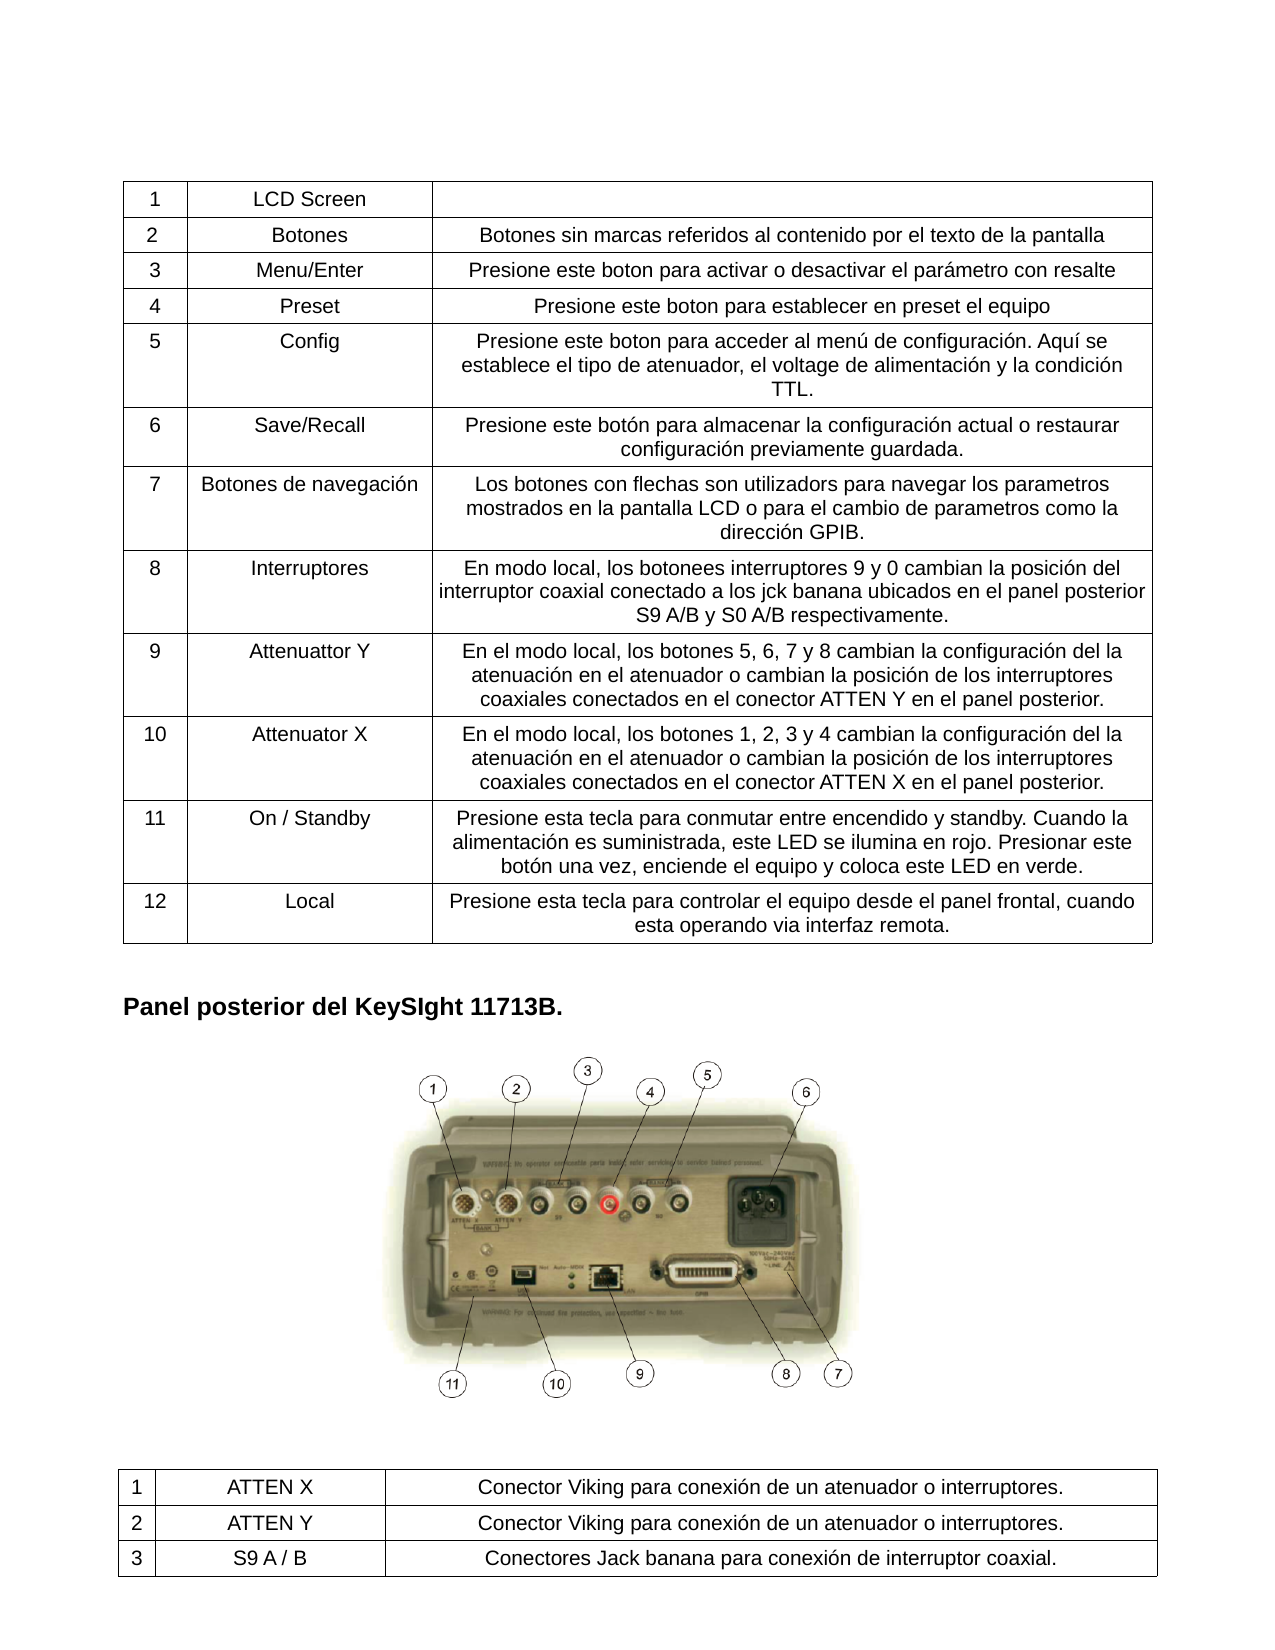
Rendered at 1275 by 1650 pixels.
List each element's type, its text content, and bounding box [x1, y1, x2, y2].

table_header 1 [124, 182, 187, 217]
table_cell Botones de navegación [188, 467, 432, 549]
table_cell Config [188, 324, 432, 407]
table_cell Attenuattor Y [188, 634, 432, 716]
table_cell On / Standby [188, 801, 432, 883]
table_cell 11 [124, 801, 187, 883]
table_cell Botones [188, 218, 432, 252]
table_header LCD Screen [188, 182, 432, 217]
table_cell 12 [124, 884, 187, 943]
table_cell 9 [124, 634, 187, 716]
table_cell 3 [119, 1541, 155, 1576]
table_cell Local [188, 884, 432, 943]
table_cell Presione este botón para almacenar la configuración actual o restaurar configuración previamente guardada. [433, 408, 1152, 466]
table_cell En el modo local, los botones 1, 2, 3 y 4 cambian la configuración del la atenuación en el atenuador o cambian la posición de los interruptores coaxiales conectados en el conector ATTEN X en el panel posterior. [433, 717, 1152, 800]
table_header 1 [119, 1470, 155, 1504]
table_cell Menu/Enter [188, 253, 432, 288]
table_cell Save/Recall [188, 408, 432, 466]
table_cell 2 [119, 1506, 155, 1540]
table_cell Presione este boton para activar o desactivar el parámetro con resalte [433, 253, 1152, 288]
table_cell Los botones con flechas son utilizadors para navegar los parametros mostrados en la pantalla LCD o para el cambio de parametros como la dirección GPIB. [433, 467, 1152, 549]
table_cell Botones sin marcas referidos al contenido por el texto de la pantalla [433, 218, 1152, 252]
table_cell ATTEN Y [156, 1506, 385, 1540]
table_cell 3 [124, 253, 187, 288]
table_header [433, 182, 1152, 217]
table_cell En el modo local, los botones 5, 6, 7 y 8 cambian la configuración del la atenuación en el atenuador o cambian la posición de los interruptores coaxiales conectados en el conector ATTEN Y en el panel posterior. [433, 634, 1152, 716]
table_cell En modo local, los botonees interruptores 9 y 0 cambian la posición del interruptor coaxial conectado a los jck banana ubicados en el panel posterior S9 A/B y S0 A/B respectivamente. [433, 551, 1152, 633]
table_cell Conector Viking para conexión de un atenuador o interruptores. [386, 1506, 1157, 1540]
table_header ATTEN X [156, 1470, 385, 1504]
table_cell Interruptores [188, 551, 432, 633]
table_cell 6 [124, 408, 187, 466]
table_cell Presione este boton para acceder al menú de configuración. Aquí se establece el tipo de atenuador, el voltage de alimentación y la condición TTL. [433, 324, 1152, 407]
table_cell 7 [124, 467, 187, 549]
table_cell Presione esta tecla para conmutar entre encendido y standby. Cuando la alimentación es suministrada, este LED se ilumina en rojo. Presionar este botón una vez, enciende el equipo y coloca este LED en verde. [433, 801, 1152, 883]
table_cell 5 [124, 324, 187, 407]
table_cell Preset [188, 289, 432, 323]
table_cell Attenuator X [188, 717, 432, 800]
table_header Conector Viking para conexión de un atenuador o interruptores. [386, 1470, 1157, 1504]
table_cell 4 [124, 289, 187, 323]
table_cell Presione este boton para establecer en preset el equipo [433, 289, 1152, 323]
table_cell 2 [124, 218, 187, 252]
subtitle Panel posterior del KeySIght 11713B. [123, 992, 1152, 1021]
table_cell Presione esta tecla para controlar el equipo desde el panel frontal, cuando esta operando via interfaz remota. [433, 884, 1152, 943]
table_cell Conectores Jack banana para conexión de interruptor coaxial. [386, 1541, 1157, 1576]
picture [350, 1045, 925, 1398]
table_cell 8 [124, 551, 187, 633]
table_cell S9 A / B [156, 1541, 385, 1576]
table_cell 10 [124, 717, 187, 800]
